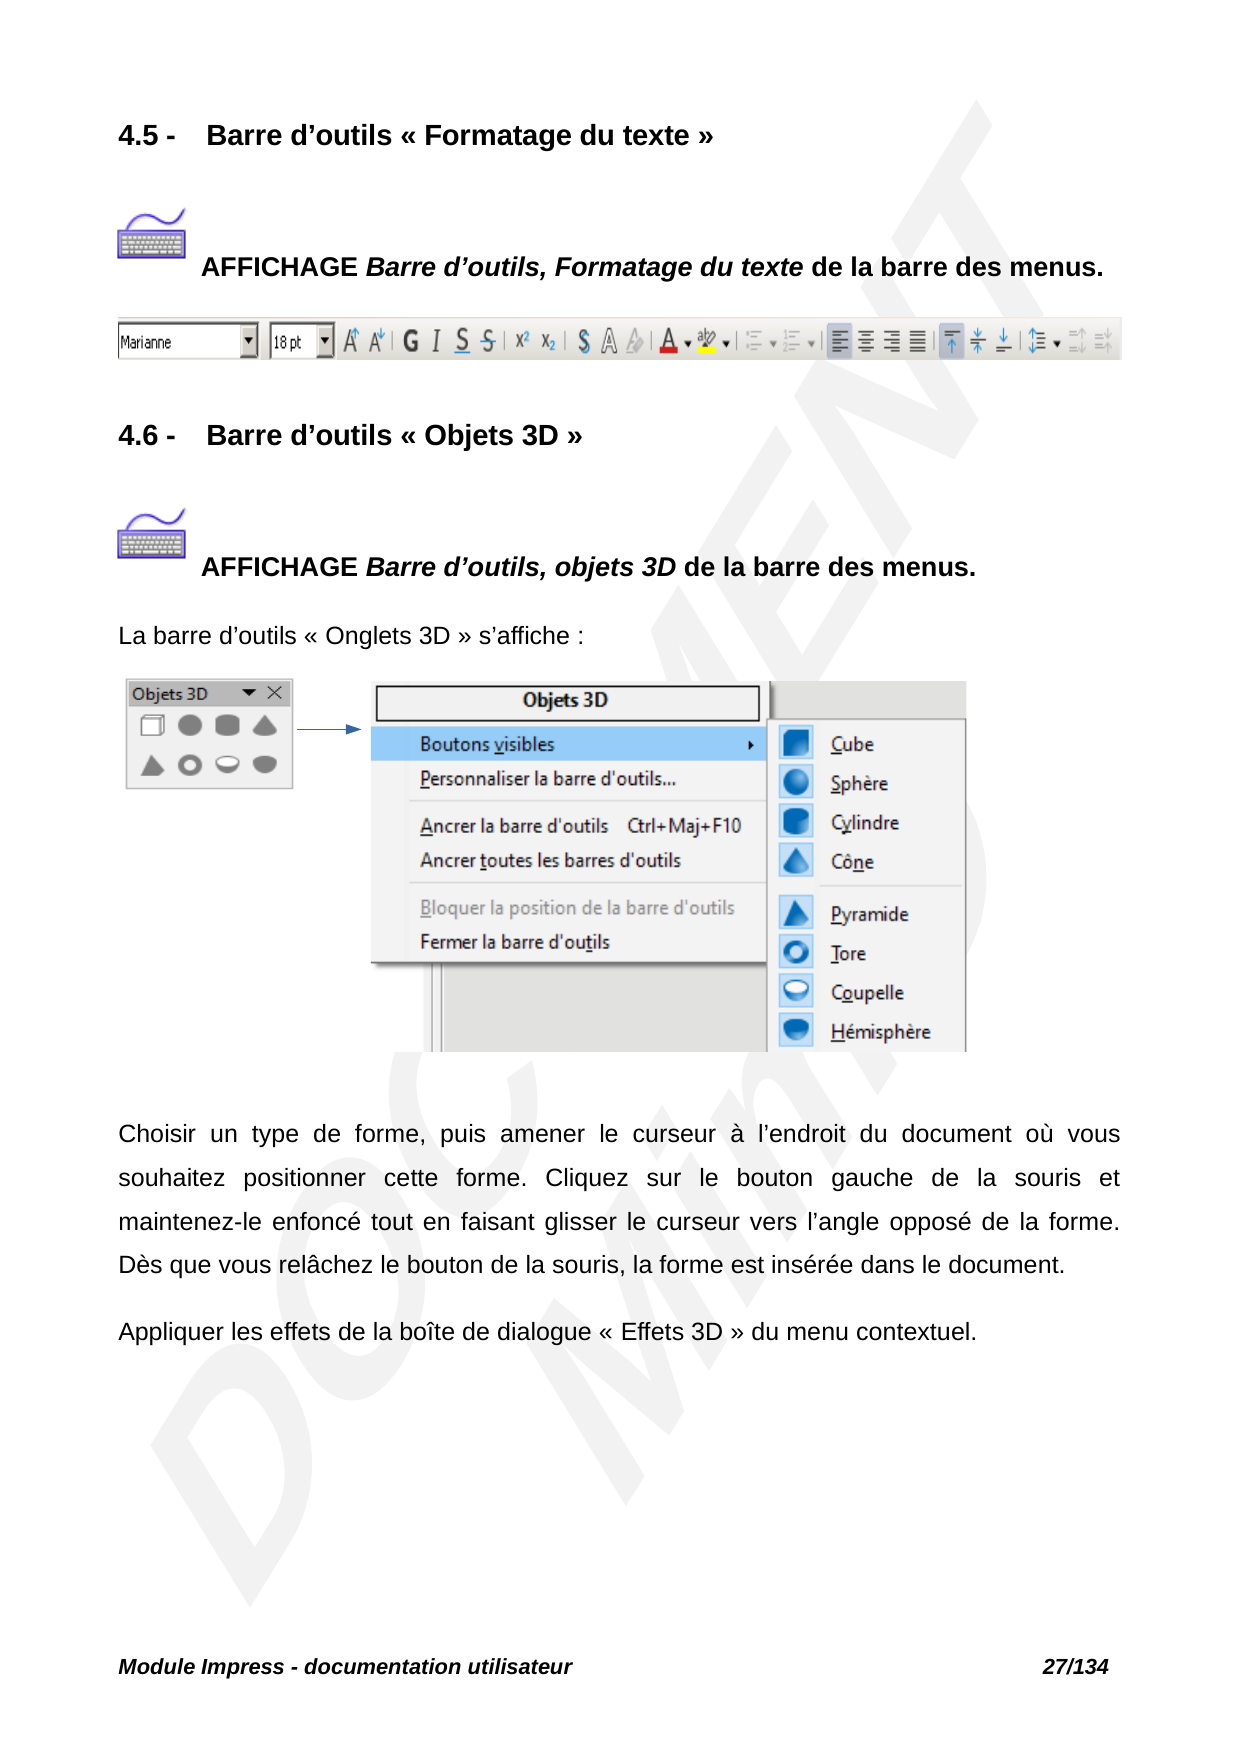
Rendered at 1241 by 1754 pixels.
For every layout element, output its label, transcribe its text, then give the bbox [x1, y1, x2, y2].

subtitle Barre d’outils « Objets 3D » [118, 418, 1122, 452]
subtitle Barre d’outils « Formatage du texte » [118, 118, 1122, 152]
text AFFICHAGE Barre d’outils, objets 3D de la barre des menus. [118, 551, 1122, 582]
text La barre d’outils « Onglets 3D » s’affiche : [118, 621, 1122, 650]
picture [113, 497, 189, 573]
text Choisir un type de forme, puis amener le curseur à l’endroit du document où vous souhaitez positionner cette forme. Cliquez sur le bouton gauche de la souris et maintenez-le enfoncé tout en faisant glisser le curseur vers l’angle opposé de la forme. Dès que vous relâchez le bouton de la souris, la forme est insérée dans le document. [118, 1119, 1122, 1279]
picture [370, 681, 967, 1052]
text AFFICHAGE Barre d’outils, Formatage du texte de la barre des menus. [118, 251, 1122, 282]
picture [123, 677, 298, 792]
picture [113, 197, 189, 273]
text Appliquer les effets de la boîte de dialogue « Effets 3D » du menu contextuel. [118, 1317, 1122, 1346]
